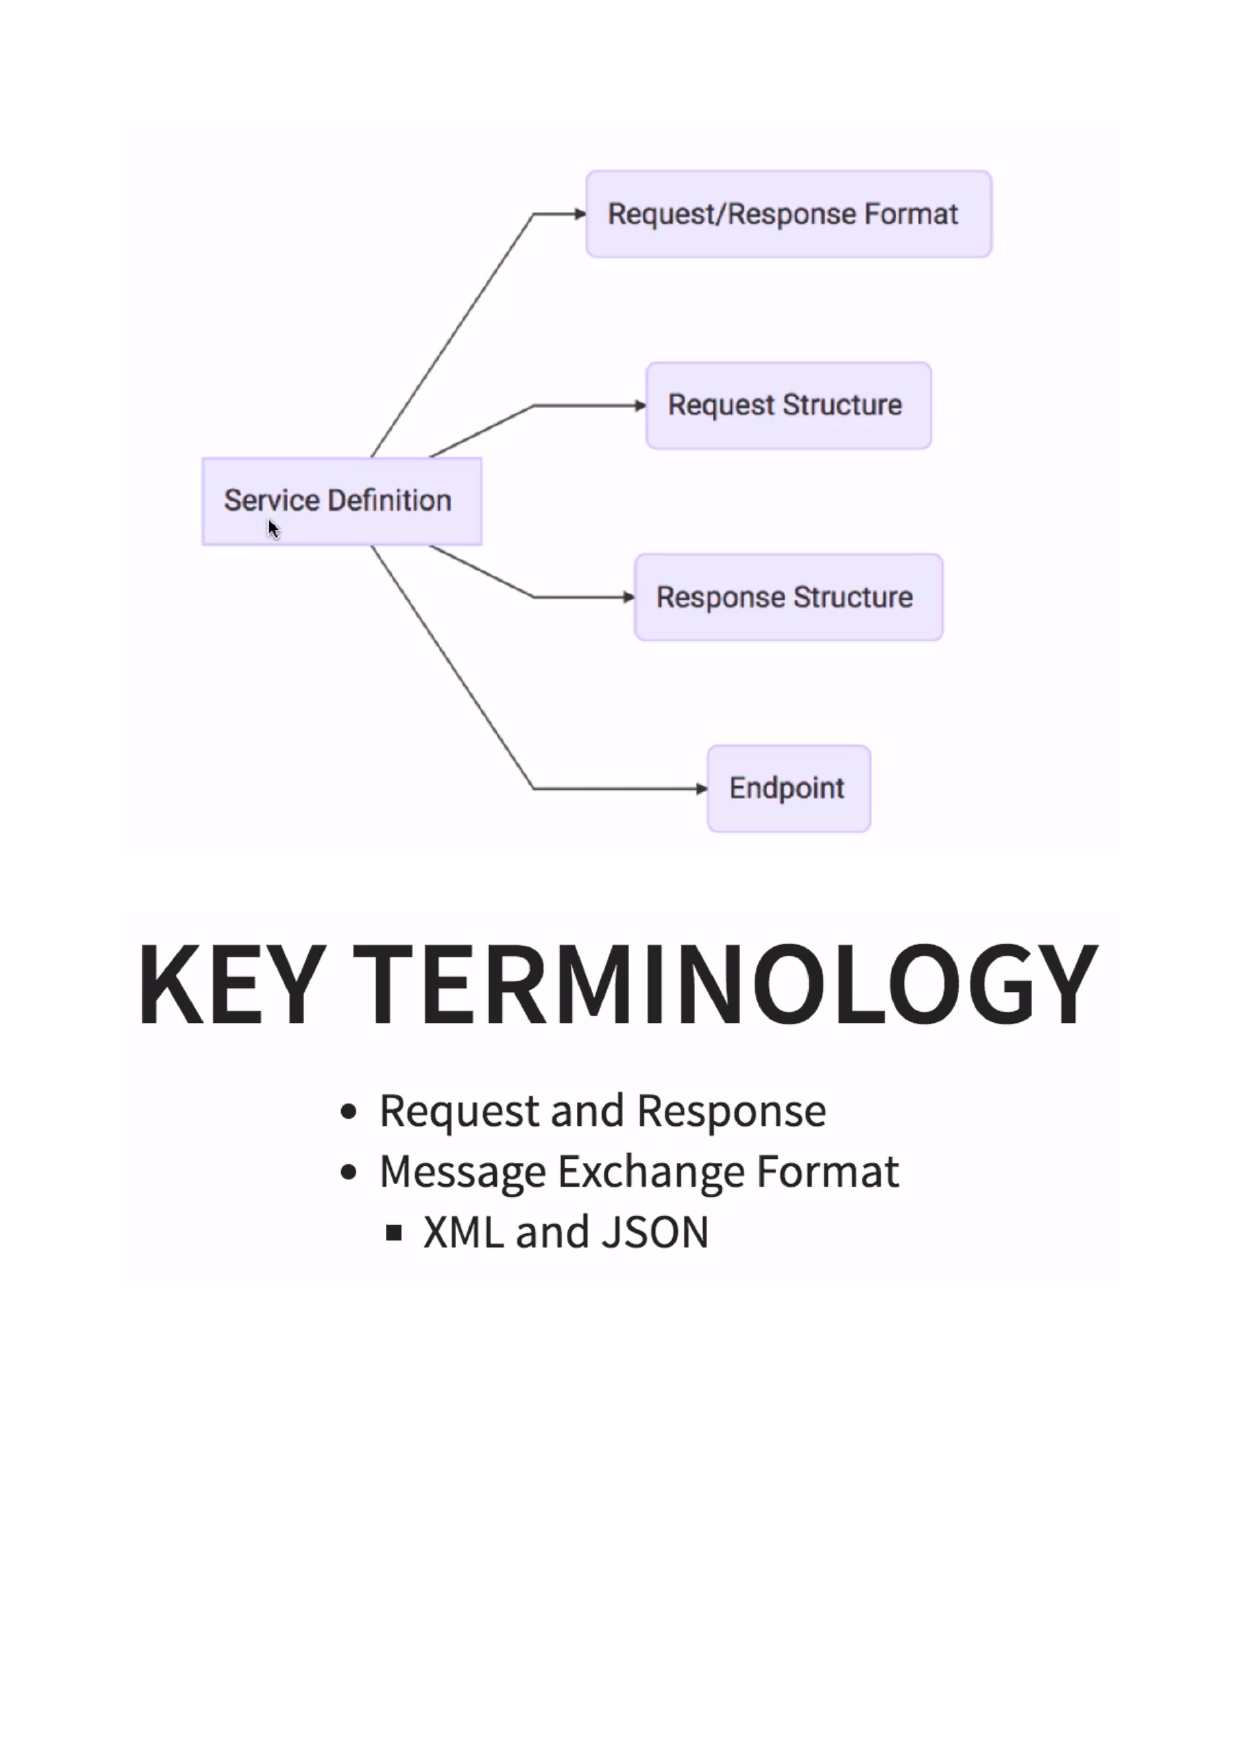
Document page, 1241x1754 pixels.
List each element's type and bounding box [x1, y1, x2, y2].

picture [118, 118, 1123, 855]
picture [118, 912, 1123, 1286]
